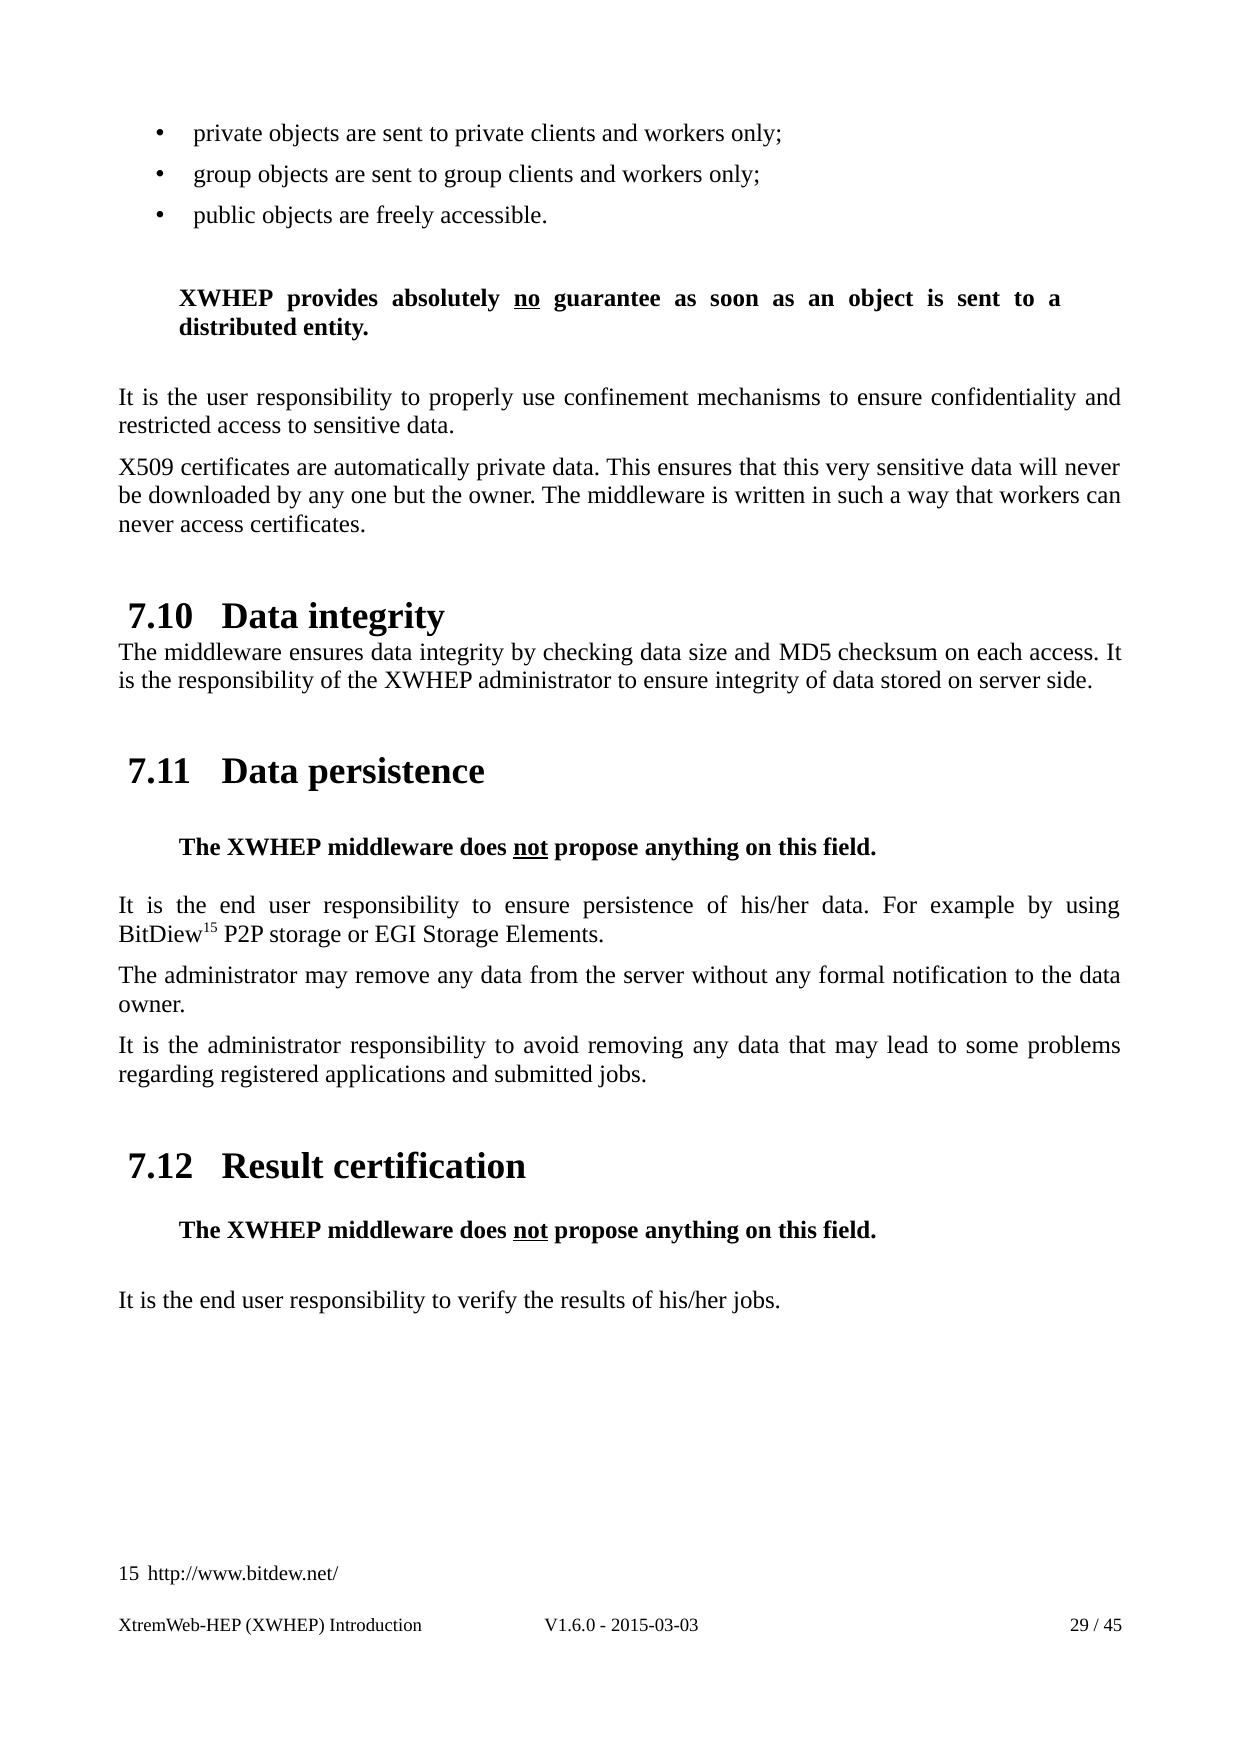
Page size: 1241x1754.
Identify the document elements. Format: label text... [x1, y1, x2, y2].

text It is the end user responsibility to verify the results of his/her jobs. [118, 1285, 1122, 1314]
subtitle Data integrity [118, 594, 1122, 637]
text It is the user responsibility to properly use confinement mechanisms to ensure confidentiality and restricted access to sensitive data. [118, 382, 1122, 439]
text It is the end user responsibility to ensure persistence of his/her data. For example by using BitDiew P2P storage or EGI Storage Elements. [118, 890, 1122, 947]
subtitle Data persistence [118, 748, 1122, 791]
list private objects are sent to private clients and workers only; [156, 118, 1122, 147]
text XWHEP provides absolutely no guarantee as soon as an object is sent to a distributed entity. [179, 283, 1061, 341]
list group objects are sent to group clients and workers only; [156, 159, 1122, 188]
text The middleware ensures data integrity by checking data size and MD5 checksum on each access. It is the responsibility of the XWHEP administrator to ensure integrity of data stored on server side. [118, 637, 1122, 694]
subtitle Result certification [118, 1143, 1122, 1186]
text http://www.bitdew.net/ [118, 1561, 1122, 1585]
text It is the administrator responsibility to avoid removing any data that may lead to some problems regarding registered applications and submitted jobs. [118, 1030, 1122, 1087]
list public objects are freely accessible. [156, 201, 1122, 229]
text The XWHEP middleware does not propose anything on this field. [179, 1215, 1061, 1244]
text The administrator may remove any data from the server without any formal notification to the data owner. [118, 960, 1122, 1017]
text The XWHEP middleware does not propose anything on this field. [179, 832, 1061, 861]
text X509 certificates are automatically private data. This ensures that this very sensitive data will never be downloaded by any one but the owner. The middleware is written in such a way that workers can never access certificates. [118, 452, 1122, 538]
